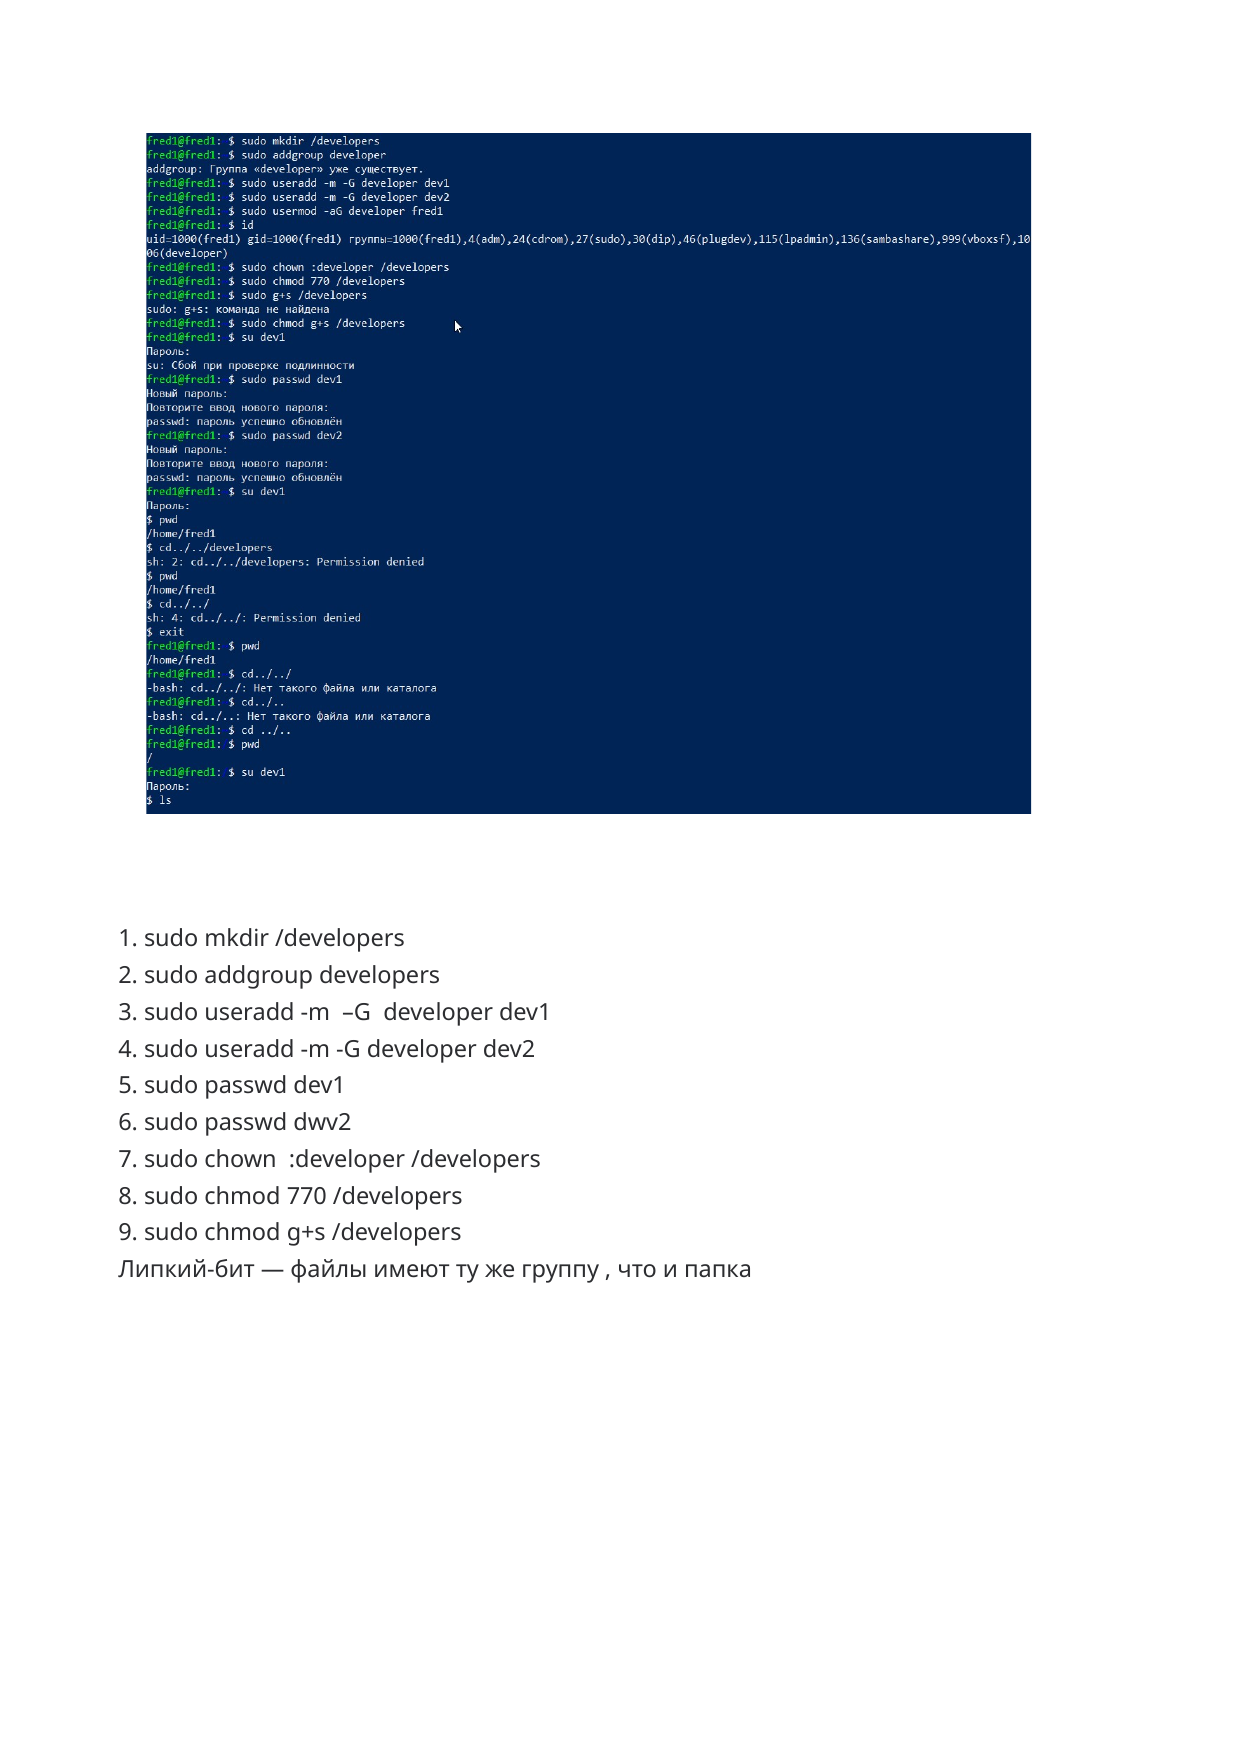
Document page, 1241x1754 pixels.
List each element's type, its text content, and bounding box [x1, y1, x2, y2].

text 2. sudo addgroup developers [118, 958, 1122, 990]
text 6. sudo passwd dwv2 [118, 1105, 1122, 1137]
text 8. sudo chmod 770 /developers [118, 1179, 1122, 1211]
text 7. sudo chown :developer /developers [118, 1142, 1122, 1174]
text 9. sudo chmod g+s /developers [118, 1216, 1122, 1248]
text 1. sudo mkdir /developers [118, 922, 1122, 953]
text Липкий-бит — файлы имеют ту же группу , что и папка [118, 1252, 1122, 1284]
text 5. sudo passwd dev1 [118, 1069, 1122, 1101]
text 4. sudo useradd -m -G developer dev2 [118, 1032, 1122, 1064]
picture [146, 133, 1032, 814]
text 3. sudo useradd -m –G developer dev1 [118, 995, 1122, 1027]
